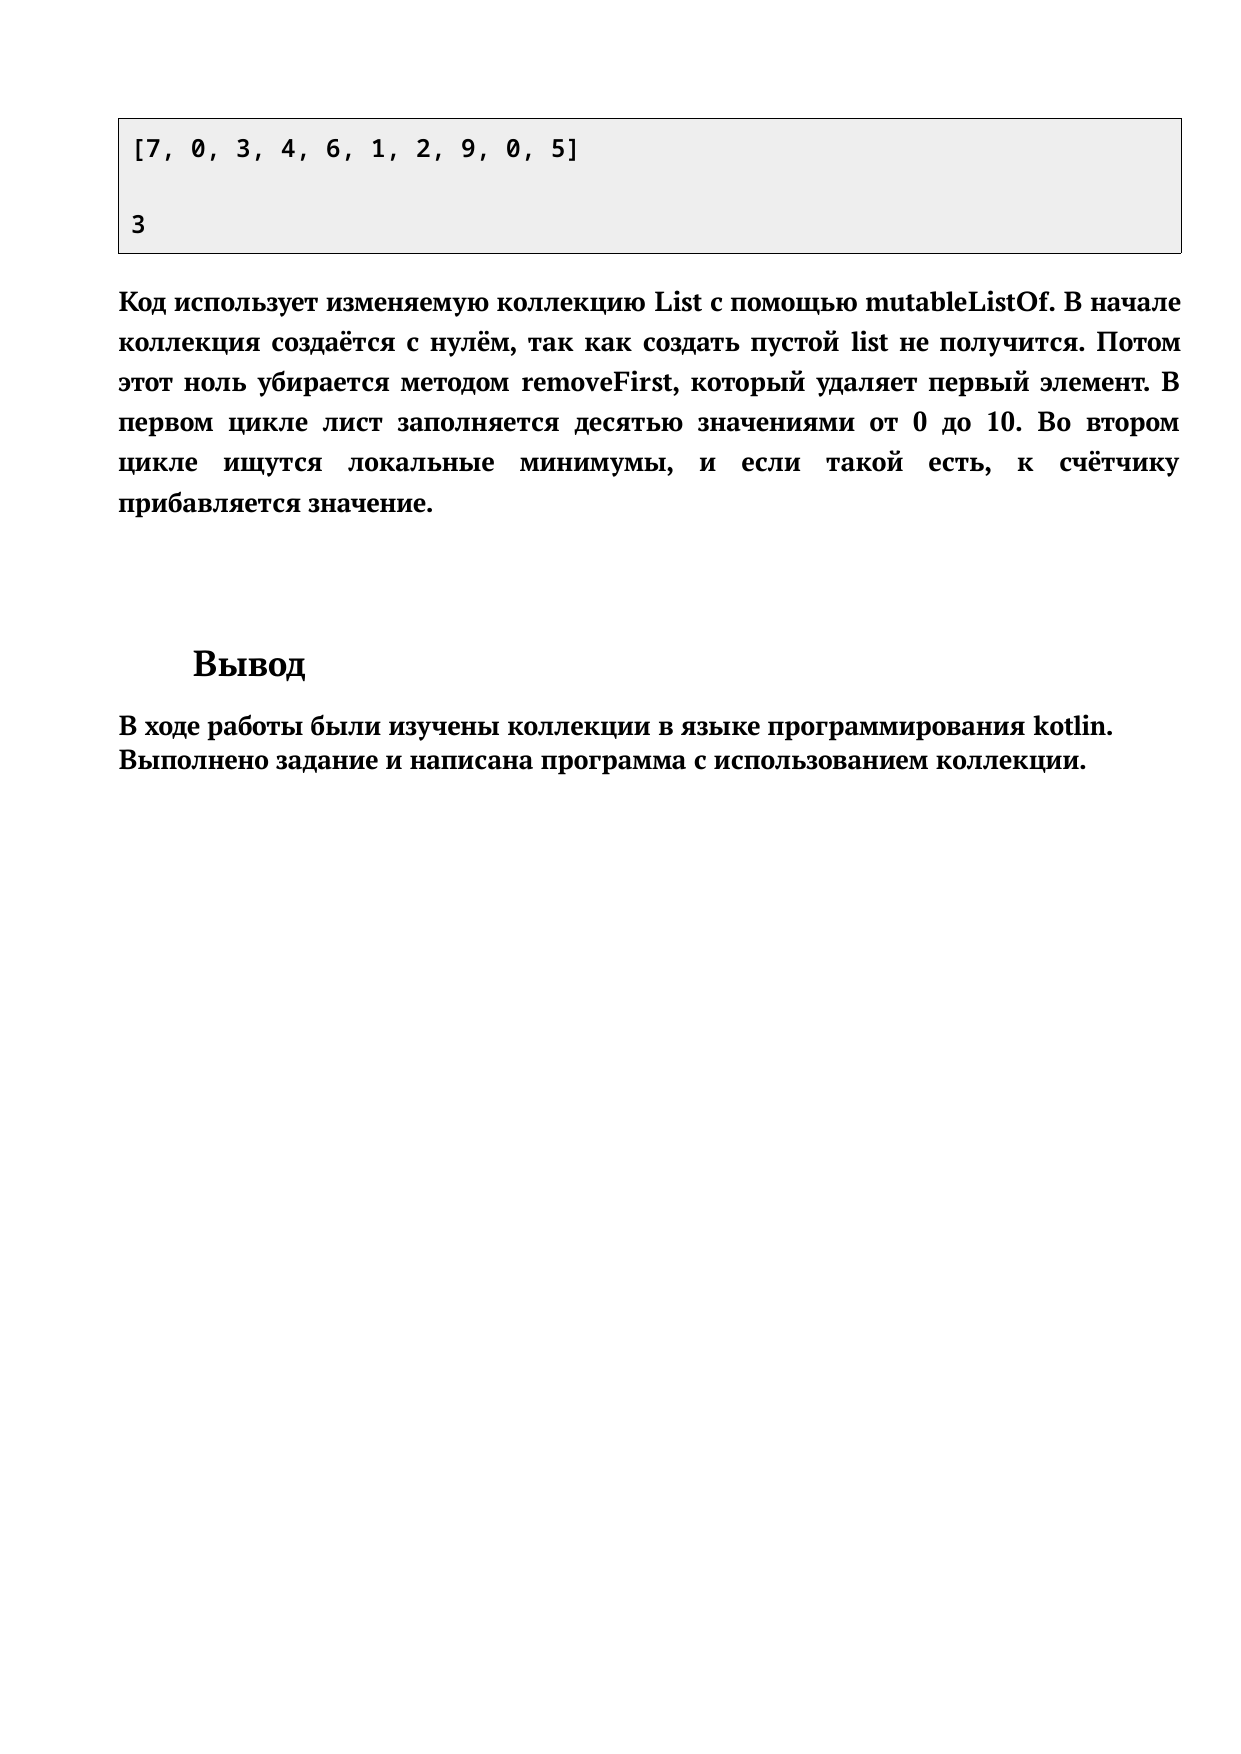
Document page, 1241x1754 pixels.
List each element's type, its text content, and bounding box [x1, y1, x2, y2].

text Код использует изменяемую коллекцию List с помощью mutableListOf. В начале коллекция создаётся с нулём, так как создать пустой list не получится. Потом этот ноль убирается методом removeFirst, который удаляет первый элемент. В первом цикле лист заполняется десятью значениями от 0 до 10. Во втором цикле ищутся локальные минимумы, и если такой есть, к счётчику прибавляется значение. [118, 284, 1181, 518]
text [7, 0, 3, 4, 6, 1, 2, 9, 0, 5] [119, 119, 1181, 164]
text 3 [119, 194, 1181, 253]
subtitle Вывод [192, 641, 1181, 685]
text В ходе работы были изучены коллекции в языке программирования kotlin. Выполнено задание и написана программа с использованием коллекции. [118, 708, 1181, 776]
